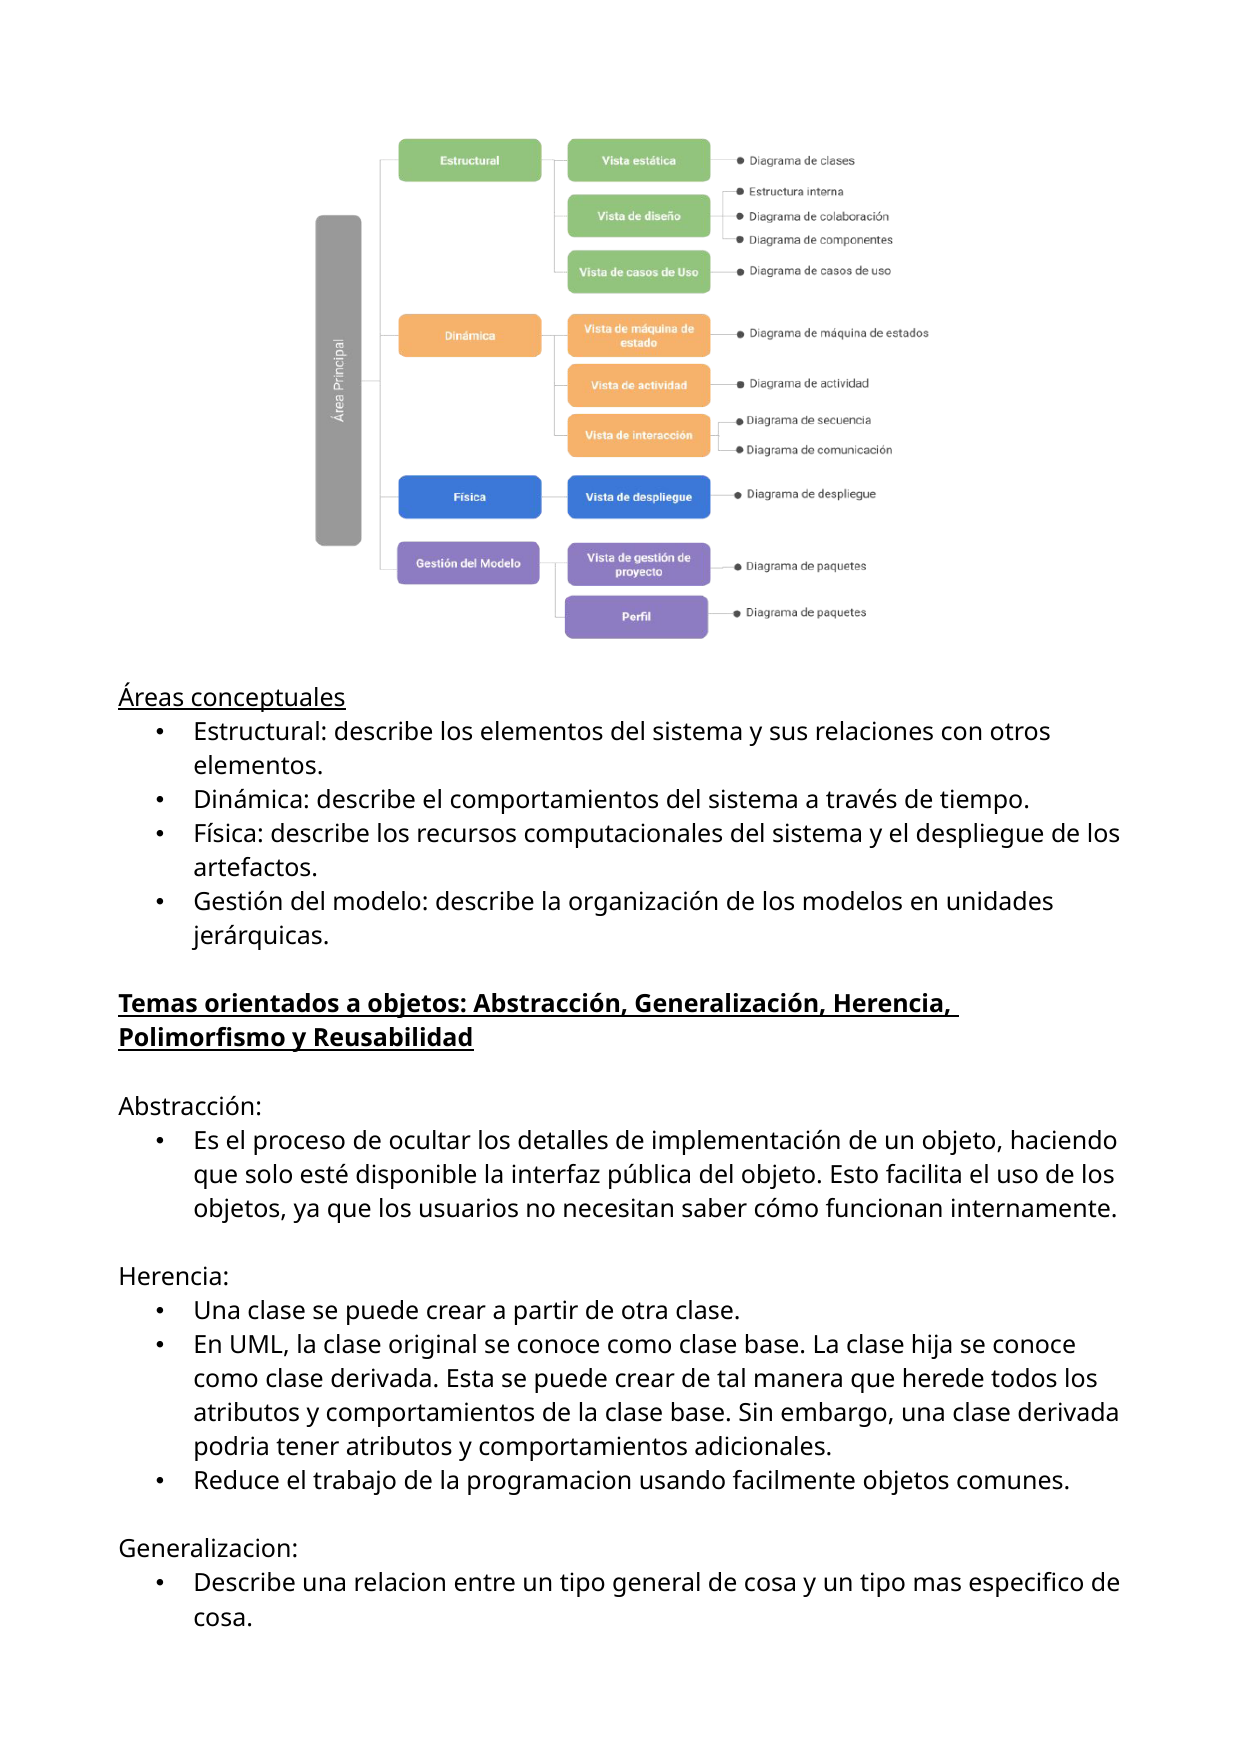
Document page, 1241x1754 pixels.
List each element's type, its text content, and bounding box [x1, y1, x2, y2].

list En UML, la clase original se conoce como clase base. La clase hija se conoce como clase derivada. Esta se puede crear de tal manera que herede todos los atributos y comportamientos de la clase base. Sin embargo, una clase derivada podria tener atributos y comportamientos adicionales. [156, 1327, 1122, 1463]
list Dinámica: describe el comportamientos del sistema a través de tiempo. [156, 782, 1122, 816]
list Reduce el trabajo de la programacion usando facilmente objetos comunes. [156, 1463, 1122, 1497]
text Herencia: [118, 1258, 1122, 1293]
text Generalizacion: [118, 1531, 1122, 1565]
list Es el proceso de ocultar los detalles de implementación de un objeto, haciendo que solo esté disponible la interfaz pública del objeto. Esto facilita el uso de los objetos, ya que los usuarios no necesitan saber cómo funcionan internamente. [156, 1122, 1122, 1224]
text Temas orientados a objetos: Abstracción, Generalización, Herencia, Polimorfismo y Reusabilidad [118, 986, 1122, 1054]
list Estructural: describe los elementos del sistema y sus relaciones con otros elementos. [156, 713, 1122, 782]
picture [308, 118, 932, 646]
list Física: describe los recursos computacionales del sistema y el despliegue de los artefactos. [156, 816, 1122, 884]
list Una clase se puede crear a partir de otra clase. [156, 1293, 1122, 1327]
text Abstracción: [118, 1088, 1122, 1122]
text Áreas conceptuales [118, 679, 1122, 713]
list Gestión del modelo: describe la organización de los modelos en unidades jerárquicas. [156, 884, 1122, 952]
list Describe una relacion entre un tipo general de cosa y un tipo mas especifico de cosa. [156, 1565, 1122, 1633]
